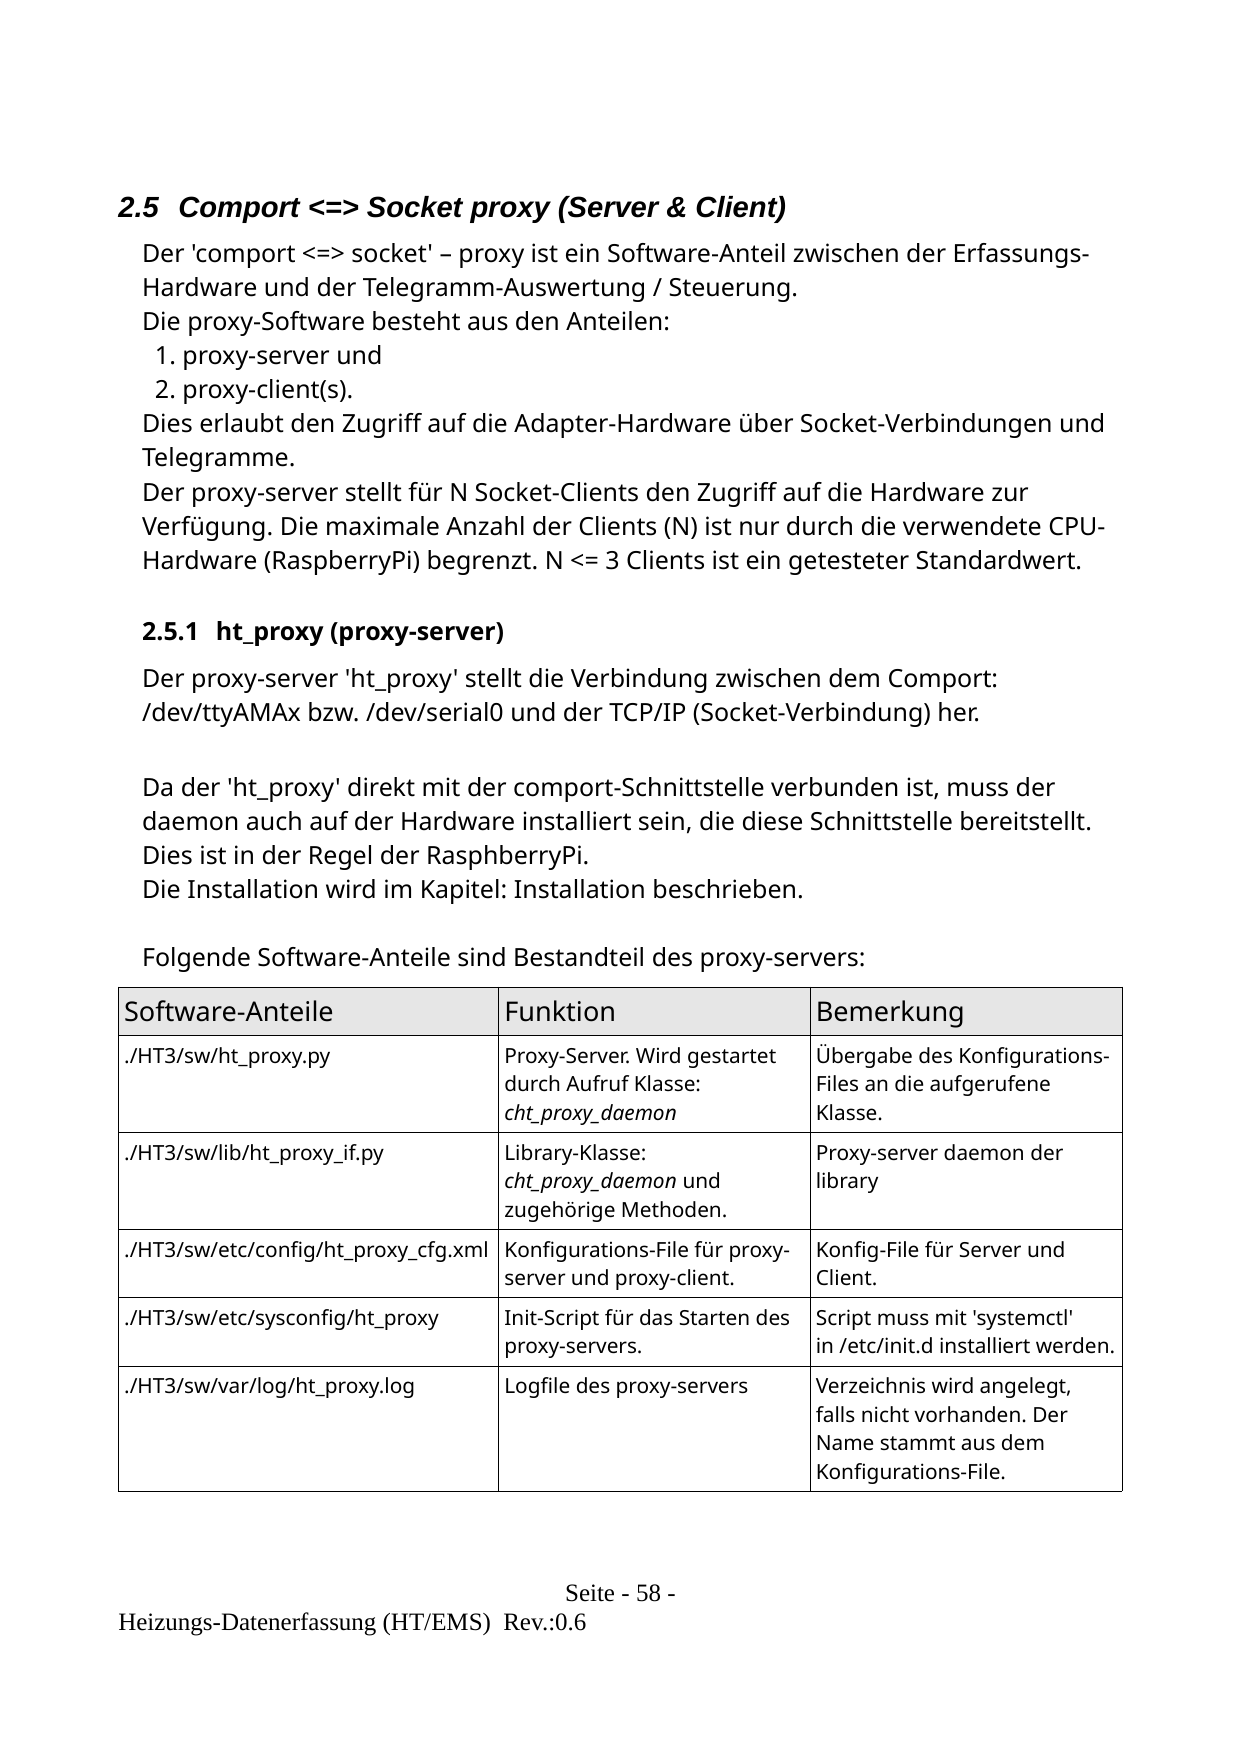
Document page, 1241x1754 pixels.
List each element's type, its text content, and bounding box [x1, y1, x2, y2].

table_cell Proxy-server daemon der library [811, 1133, 1122, 1229]
text [142, 1492, 1122, 1525]
table_cell Verzeichnis wird angelegt, falls nicht vorhanden. Der Name stammt aus dem Konfigurations-File. [811, 1367, 1122, 1491]
table_cell ./HT3/sw/ht_proxy.py [119, 1036, 498, 1132]
table_cell Script muss mit 'systemctl' in /etc/init.d installiert werden. [811, 1298, 1122, 1366]
text Der 'comport <=> socket' – proxy ist ein Software-Anteil zwischen der Erfassungs-Hardware und der Telegramm-Auswertung / Steuerung. Die proxy-Software besteht aus den Anteilen: 1. proxy-server und 2. proxy-client(s). Dies erlaubt den Zugriff auf die Adapter-Hardware über Socket-Verbindungen und Telegramme. Der proxy-server stellt für N Socket-Clients den Zugriff auf die Hardware zur Verfügung. Die maximale Anzahl der Clients (N) ist nur durch die verwendete CPU-Hardware (RaspberryPi) begrenzt. N <= 3 Clients ist ein getesteter Standardwert. [142, 236, 1122, 576]
table_cell ./HT3/sw/etc/config/ht_proxy_cfg.xml [119, 1230, 498, 1297]
table_cell Konfig-File für Server und Client. [811, 1230, 1122, 1297]
table_cell Init-Script für das Starten des proxy-servers. [499, 1298, 810, 1366]
table_cell Konfigurations-File für proxy-server und proxy-client. [499, 1230, 810, 1297]
table_cell ./HT3/sw/lib/ht_proxy_if.py [119, 1133, 498, 1229]
table_cell ./HT3/sw/var/log/ht_proxy.log [119, 1367, 498, 1491]
subtitle ht_proxy (proxy-server) [142, 614, 1122, 648]
table_header Funktion [499, 988, 810, 1035]
table_cell ./HT3/sw/etc/sysconfig/ht_proxy [119, 1298, 498, 1366]
text Der proxy-server 'ht_proxy' stellt die Verbindung zwischen dem Comport: /dev/ttyAMAx bzw. /dev/serial0 und der TCP/IP (Socket-Verbindung) her. [142, 660, 1122, 757]
table_cell Logfile des proxy-servers [499, 1367, 810, 1491]
table_header Bemerkung [811, 988, 1122, 1035]
table_cell Proxy-Server. Wird gestartet durch Aufruf Klasse: cht_proxy_daemon [499, 1036, 810, 1132]
text Da der 'ht_proxy' direkt mit der comport-Schnittstelle verbunden ist, muss der daemon auch auf der Hardware installiert sein, die diese Schnittstelle bereitstellt. Dies ist in der Regel der RasphberryPi. Die Installation wird im Kapitel: Installation beschrieben. Folgende Software-Anteile sind Bestandteil des proxy-servers: [142, 770, 1122, 974]
subtitle Comport <=> Socket proxy (Server & Client) [118, 190, 1122, 223]
table_cell Übergabe des Konfigurations-Files an die aufgerufene Klasse. [811, 1036, 1122, 1132]
table_cell Library-Klasse: cht_proxy_daemon und zugehörige Methoden. [499, 1133, 810, 1229]
table_header Software-Anteile [119, 988, 498, 1035]
